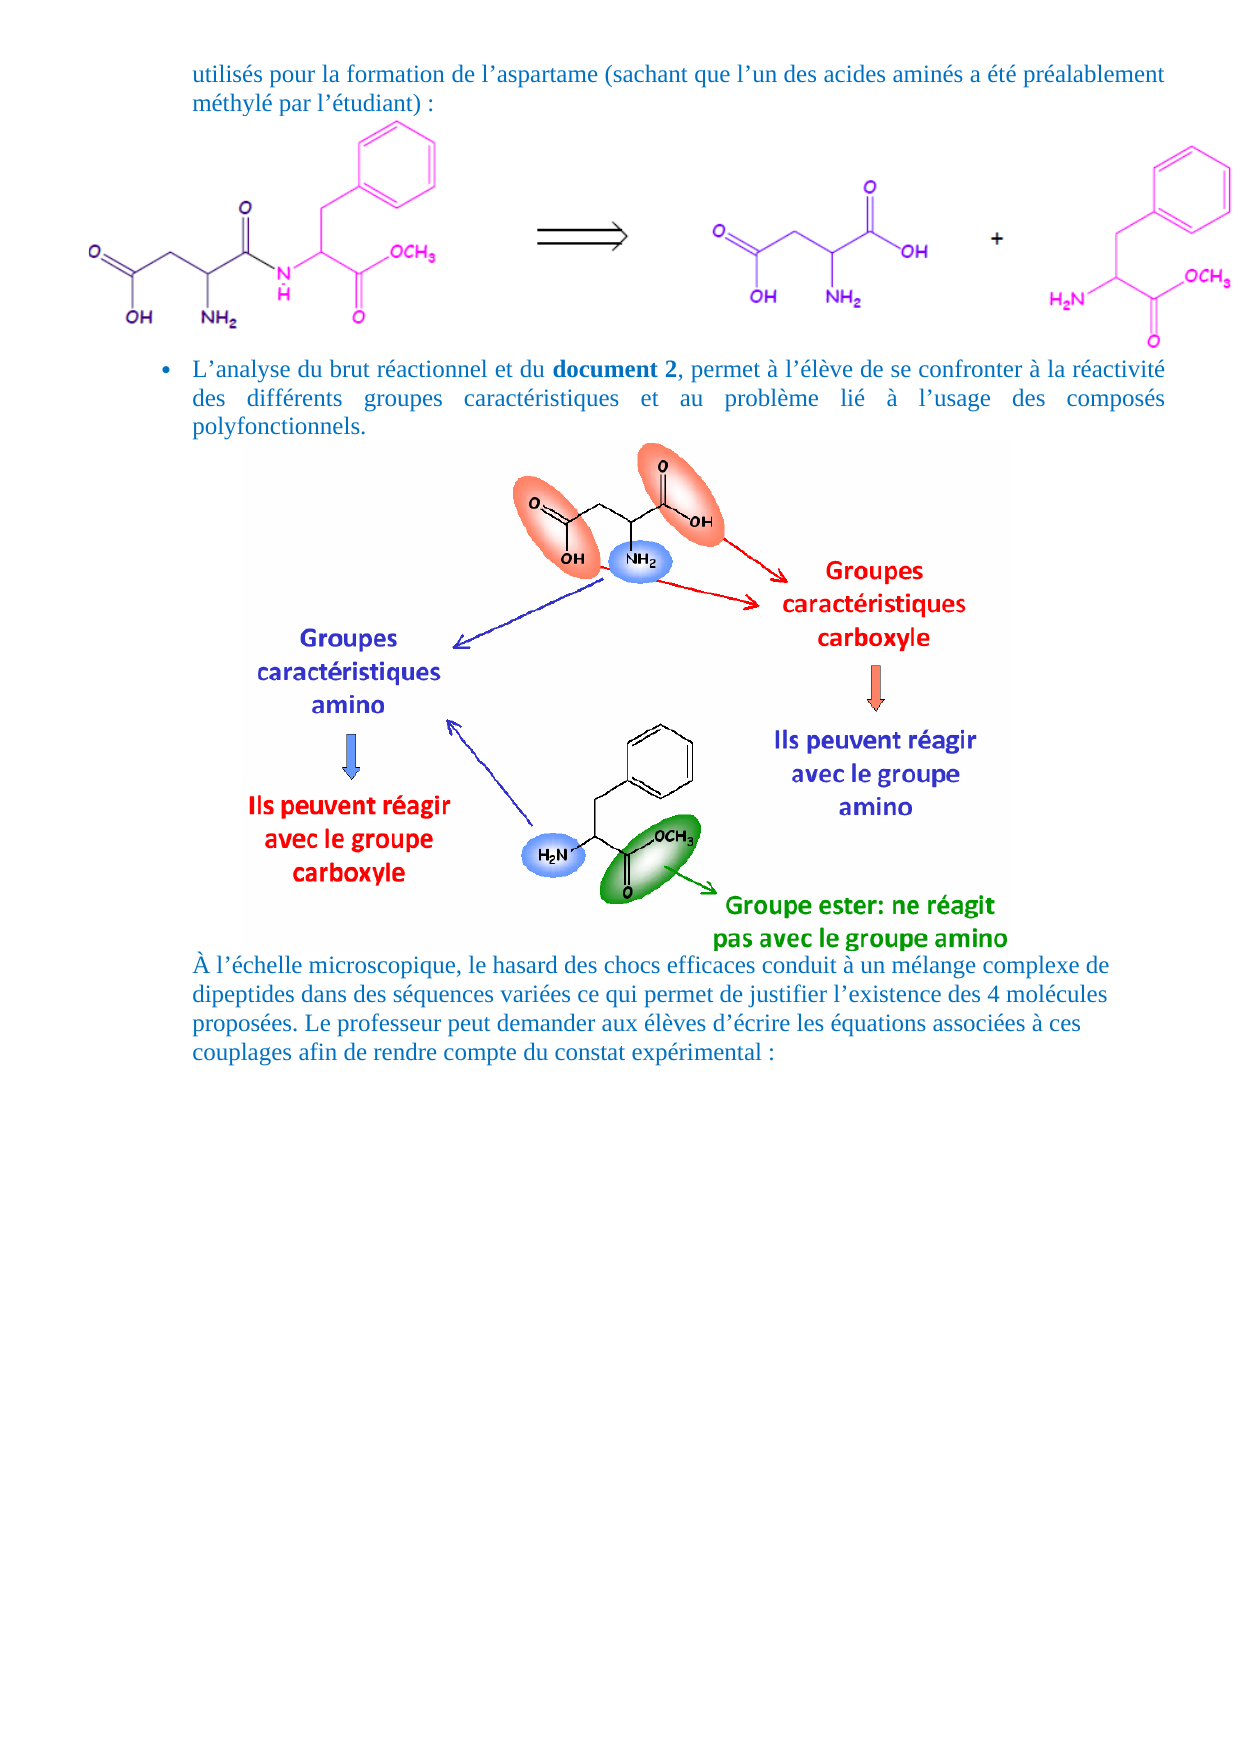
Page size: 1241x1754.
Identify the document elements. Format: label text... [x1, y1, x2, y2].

list L’analyse du brut réactionnel et du document 2, permet à l’élève de se confronter à la réactivité des différents groupes caractéristiques et au problème lié à l’usage des composés polyfonctionnels. [162, 355, 1166, 440]
text À l’échelle microscopique, le hasard des chocs efficaces conduit à un mélange complexe de dipeptides dans des séquences variées ce qui permet de justifier l’existence des 4 molécules proposées. Le professeur peut demander aux élèves d’écrire les équations associées à ces couplages afin de rendre compte du constat expérimental : [192, 951, 1166, 1066]
picture [88, 116, 1240, 354]
list utilisés pour la formation de l’aspartame (sachant que l’un des acides aminés a été préalablement méthylé par l’étudiant) : [162, 59, 1166, 116]
picture [242, 440, 1013, 951]
